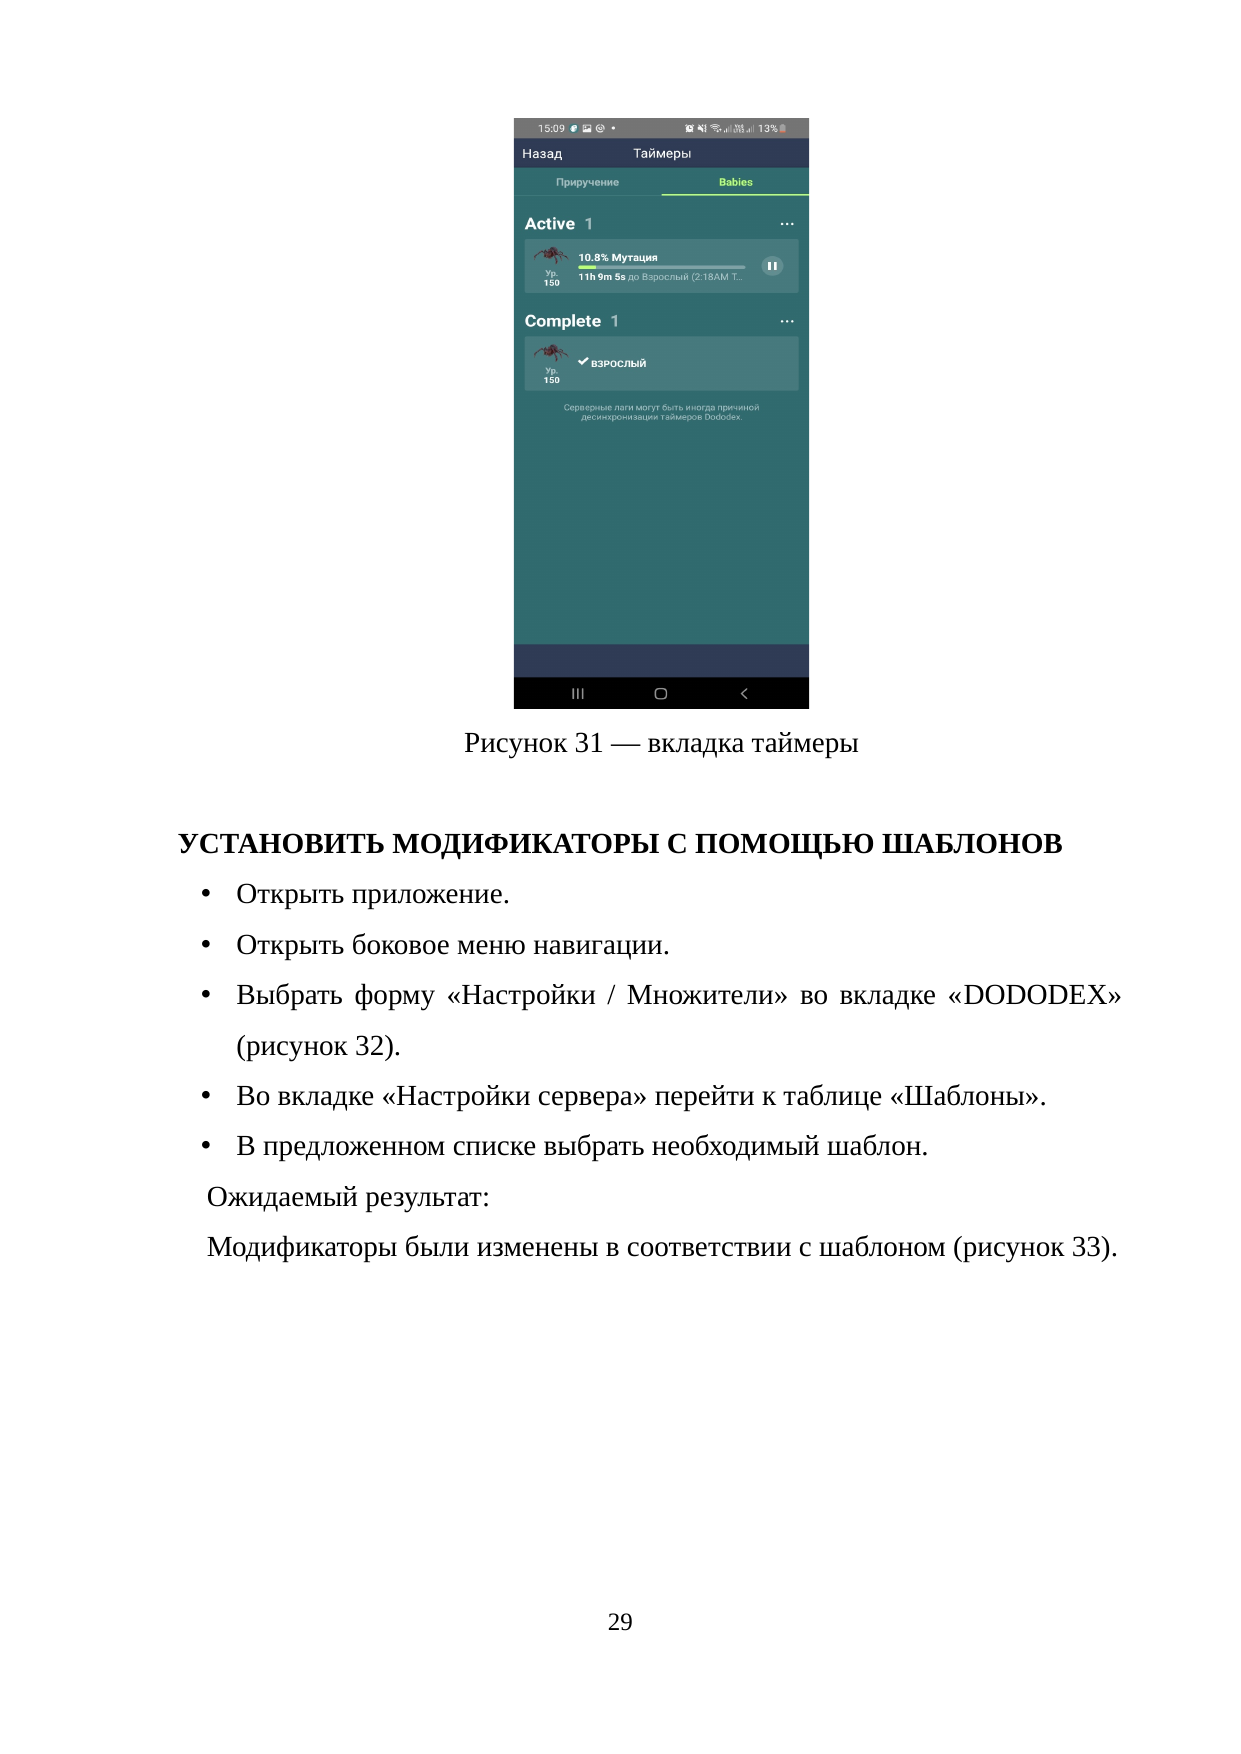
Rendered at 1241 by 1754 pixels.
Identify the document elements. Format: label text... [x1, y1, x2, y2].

list Открыть приложение. [201, 876, 1122, 910]
list Во вкладке «Настройки сервера» перейти к таблице «Шаблоны». [201, 1078, 1122, 1112]
list Ожидаемый результат: [118, 1179, 1122, 1212]
list Открыть боковое меню навигации. [201, 927, 1122, 960]
list Модификаторы были изменены в соответствии с шаблоном (рисунок 33). [118, 1229, 1122, 1263]
list В предложенном списке выбрать необходимый шаблон. [201, 1128, 1122, 1162]
picture [513, 118, 810, 709]
list Выбрать форму «Настройки / Множители» во вкладке «DODODEX» (рисунок 32). [201, 977, 1122, 1061]
list Рисунок 31 — вкладка таймеры [201, 725, 1122, 759]
list УСТАНОВИТЬ МОДИФИКАТОРЫ С ПОМОЩЬЮ ШАБЛОНОВ [118, 826, 1122, 859]
